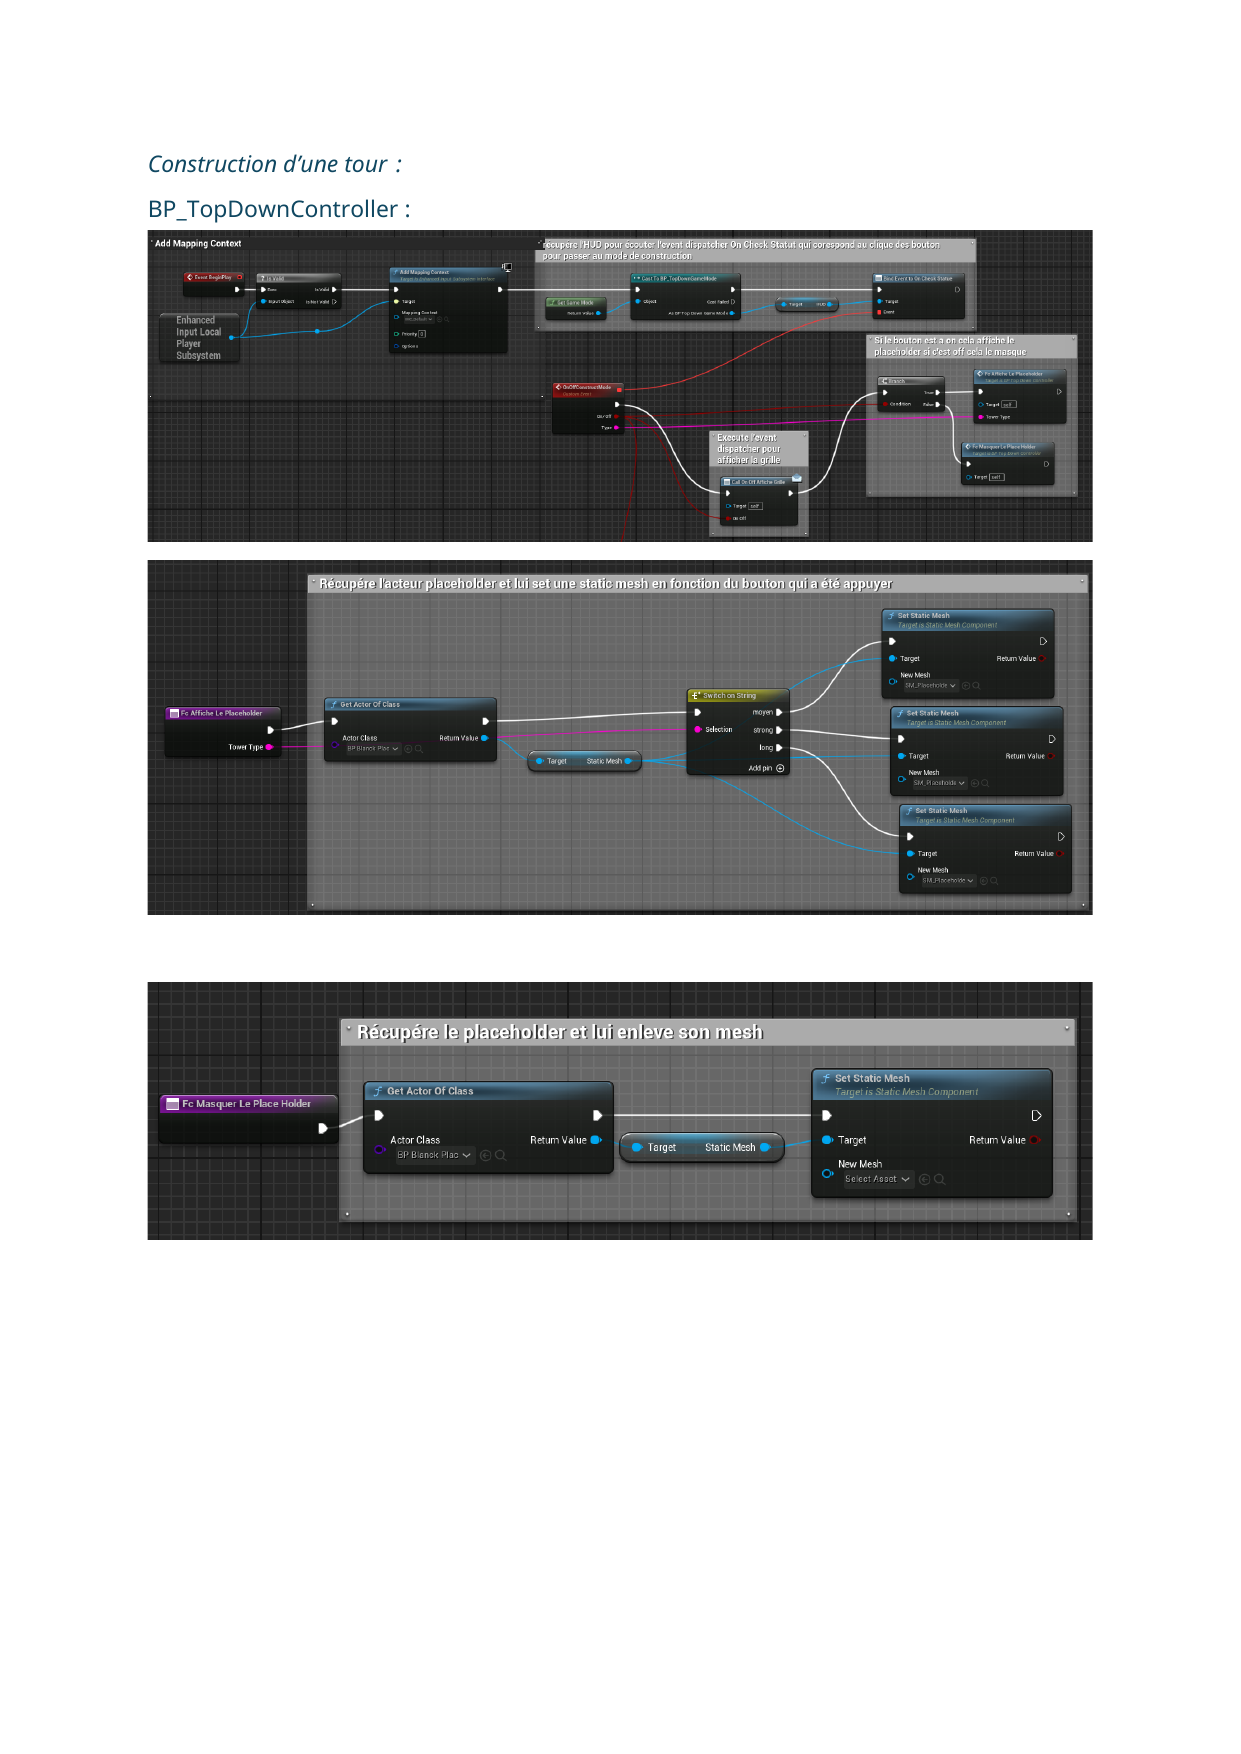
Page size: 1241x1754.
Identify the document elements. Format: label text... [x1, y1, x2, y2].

subtitle Construction d’une tour : [148, 148, 1093, 179]
subtitle BP_TopDownController : [148, 193, 1093, 224]
